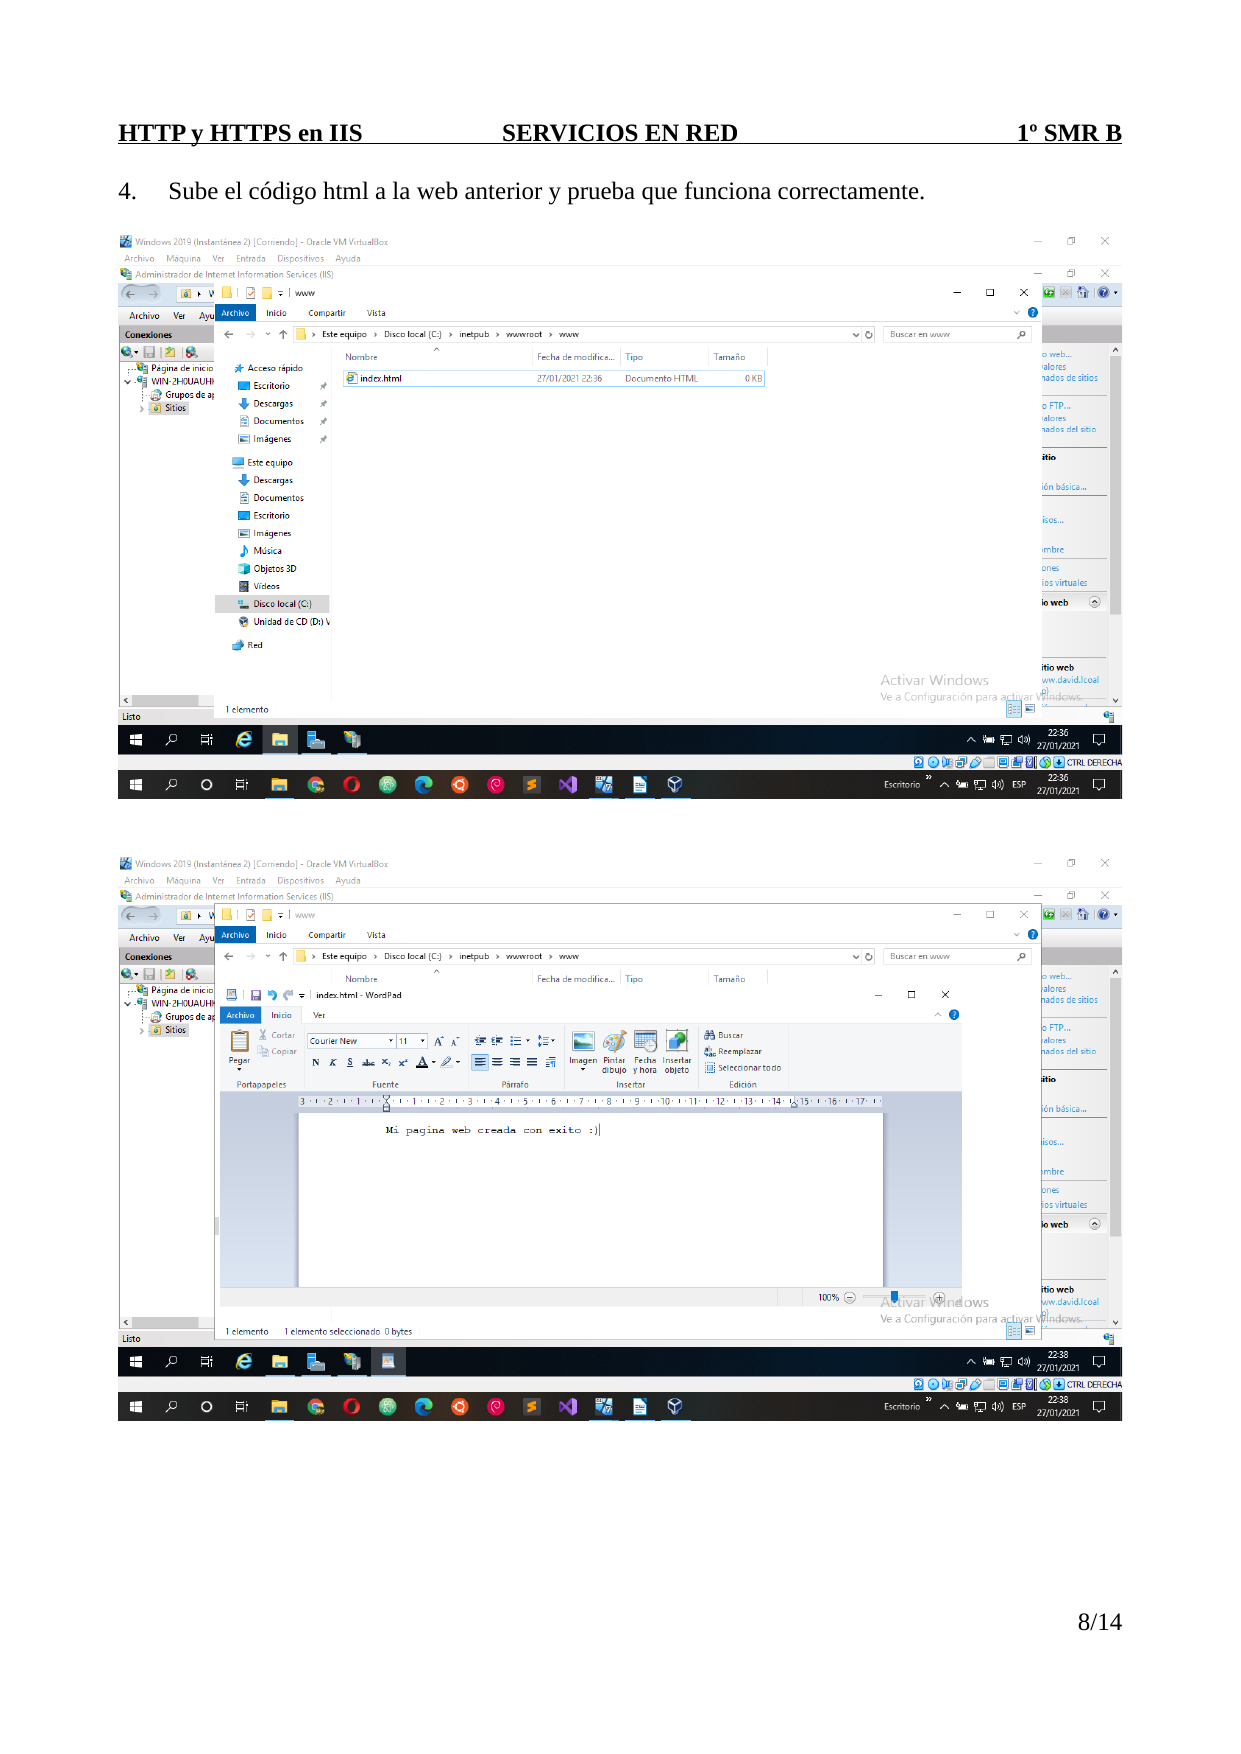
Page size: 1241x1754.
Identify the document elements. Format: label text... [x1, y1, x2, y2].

picture [118, 233, 1123, 799]
text 4. Sube el código html a la web anterior y prueba que funciona correctamente. [118, 176, 1122, 205]
picture [118, 855, 1123, 1421]
